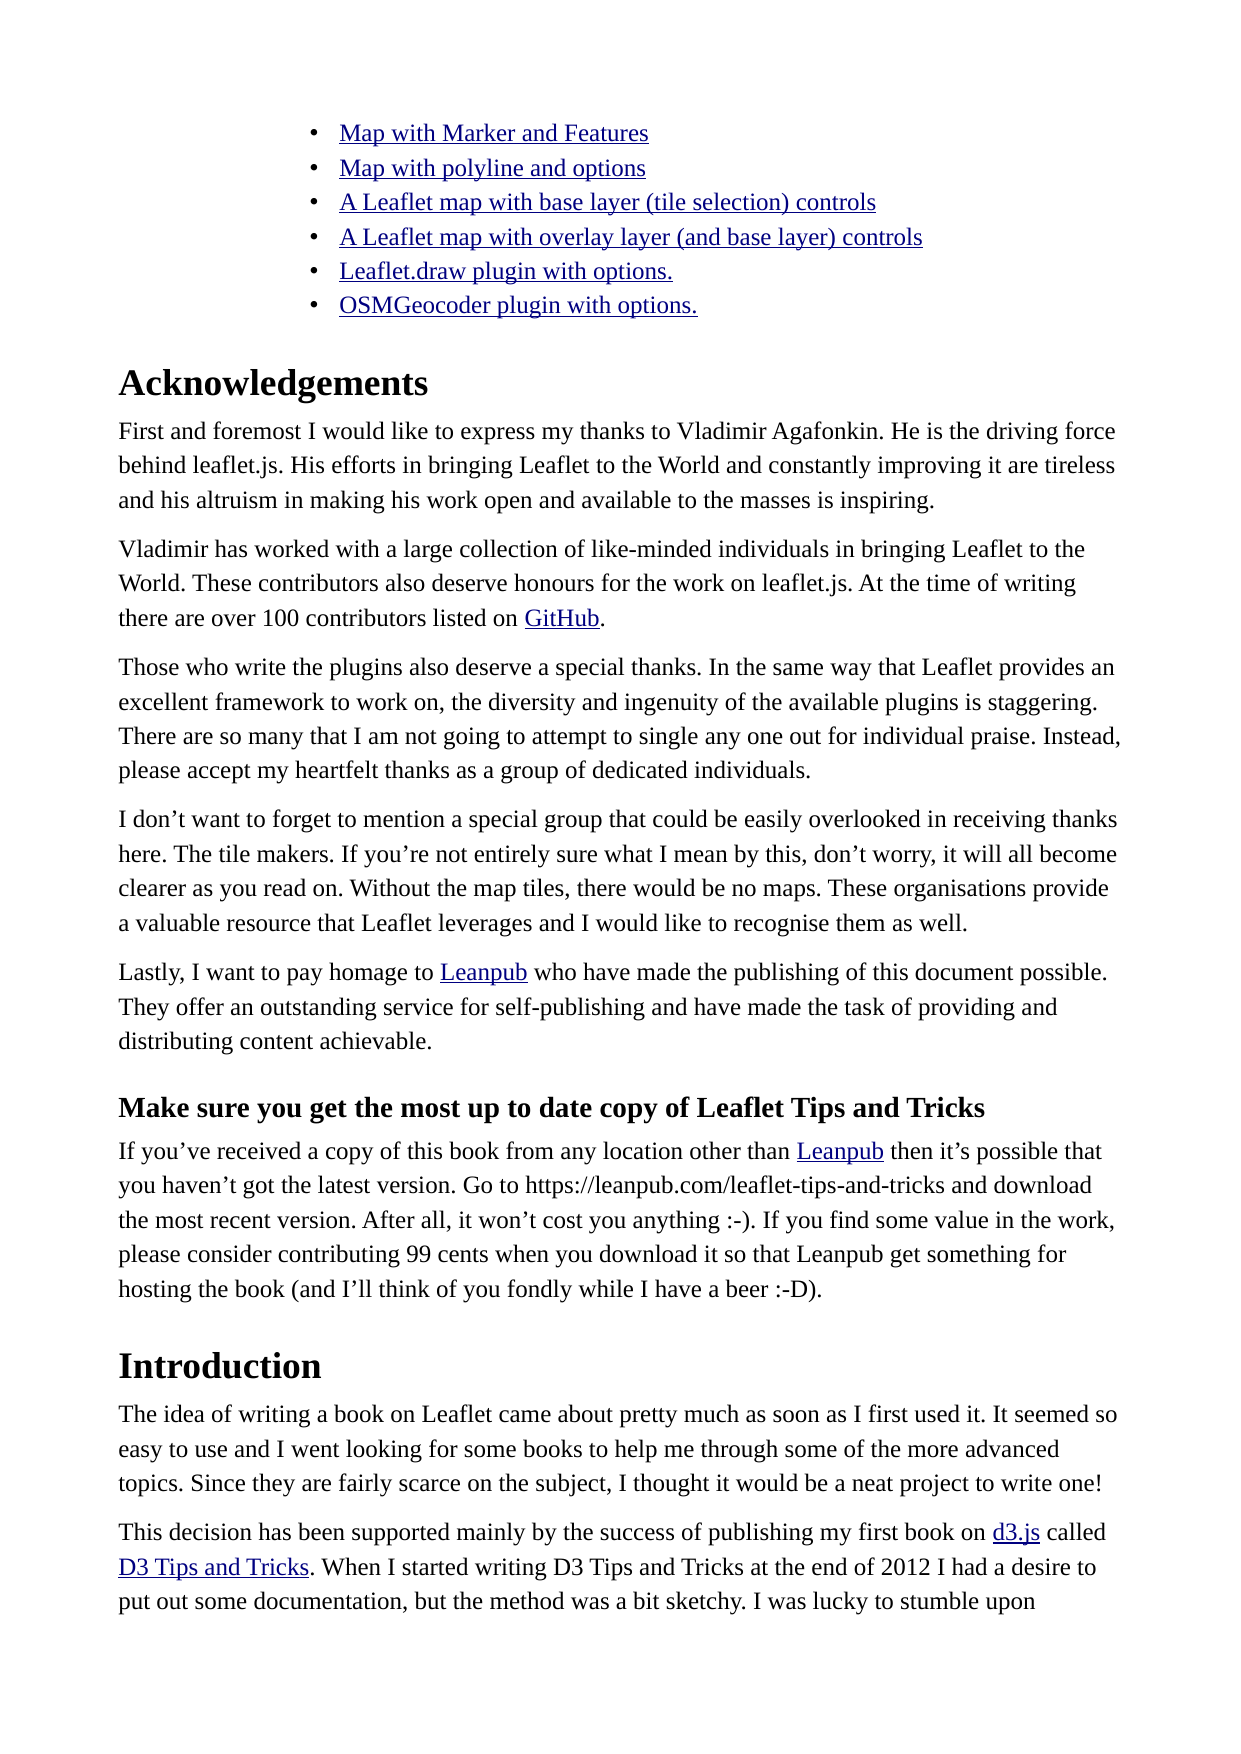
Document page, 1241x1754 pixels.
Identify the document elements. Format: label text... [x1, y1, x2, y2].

list Map with Marker and Features [309, 118, 1122, 147]
text Lastly, I want to pay homage to Leanpub who have made the publishing of this document possible. They offer an outstanding service for self-publishing and have made the task of providing and distributing content achievable. [118, 957, 1122, 1055]
list Map with polyline and options [309, 153, 1122, 181]
subtitle Introduction [118, 1343, 1122, 1387]
list Leaflet.draw plugin with options. [309, 256, 1122, 285]
subtitle Acknowledgements [118, 360, 1122, 403]
list A Leaflet map with overlay layer (and base layer) controls [309, 222, 1122, 250]
text I don’t want to forget to mention a special group that could be easily overlooked in receiving thanks here. The tile makers. If you’re not entirely sure what I mean by this, don’t worry, it will all become clearer as you read on. Without the map tiles, there would be no maps. These organisations provide a valuable resource that Leaflet leverages and I would like to recognise them as well. [118, 804, 1122, 937]
text Those who write the plugins also deserve a special thanks. In the same way that Leaflet provides an excellent framework to work on, the diversity and ingenuity of the available plugins is staggering. There are so many that I am not going to attempt to single any one out for individual praise. Instead, please accept my heartfelt thanks as a group of dedicated individuals. [118, 652, 1122, 784]
text This decision has been supported mainly by the success of publishing my first book on d3.js called D3 Tips and Tricks. When I started writing D3 Tips and Tricks at the end of 2012 I had a desire to put out some documentation, but the method was a bit sketchy. I was lucky to stumble upon [118, 1517, 1122, 1615]
subtitle Make sure you get the most up to date copy of Leaflet Tips and Tricks [118, 1090, 1122, 1123]
text Vladimir has worked with a large collection of like-minded individuals in bringing Leaflet to the World. These contributors also deserve honours for the work on leaflet.js. At the time of writing there are over 100 contributors listed on GitHub. [118, 534, 1122, 632]
list OSMGeocoder plugin with options. [309, 291, 1122, 319]
text First and foremost I would like to express my thanks to Vladimir Agafonkin. He is the driving force behind leaflet.js. His efforts in bringing Leaflet to the World and constantly improving it are tireless and his altruism in making his work open and available to the masses is inspiring. [118, 416, 1122, 514]
list A Leaflet map with base layer (tile selection) controls [309, 187, 1122, 216]
text If you’ve received a copy of this book from any location other than Leanpub then it’s possible that you haven’t got the latest version. Go to https://leanpub.com/leaflet-tips-and-tricks and download the most recent version. After all, it won’t cost you anything :-). If you find some value in the work, please consider contributing 99 cents when you download it so that Leanpub get something for hosting the book (and I’ll think of you fondly while I have a beer :-D). [118, 1136, 1122, 1302]
text The idea of writing a book on Leaflet came about pretty much as soon as I first used it. It seemed so easy to use and I went looking for some books to help me through some of the more advanced topics. Since they are fairly scarce on the subject, I thought it would be a neat project to write one! [118, 1399, 1122, 1497]
